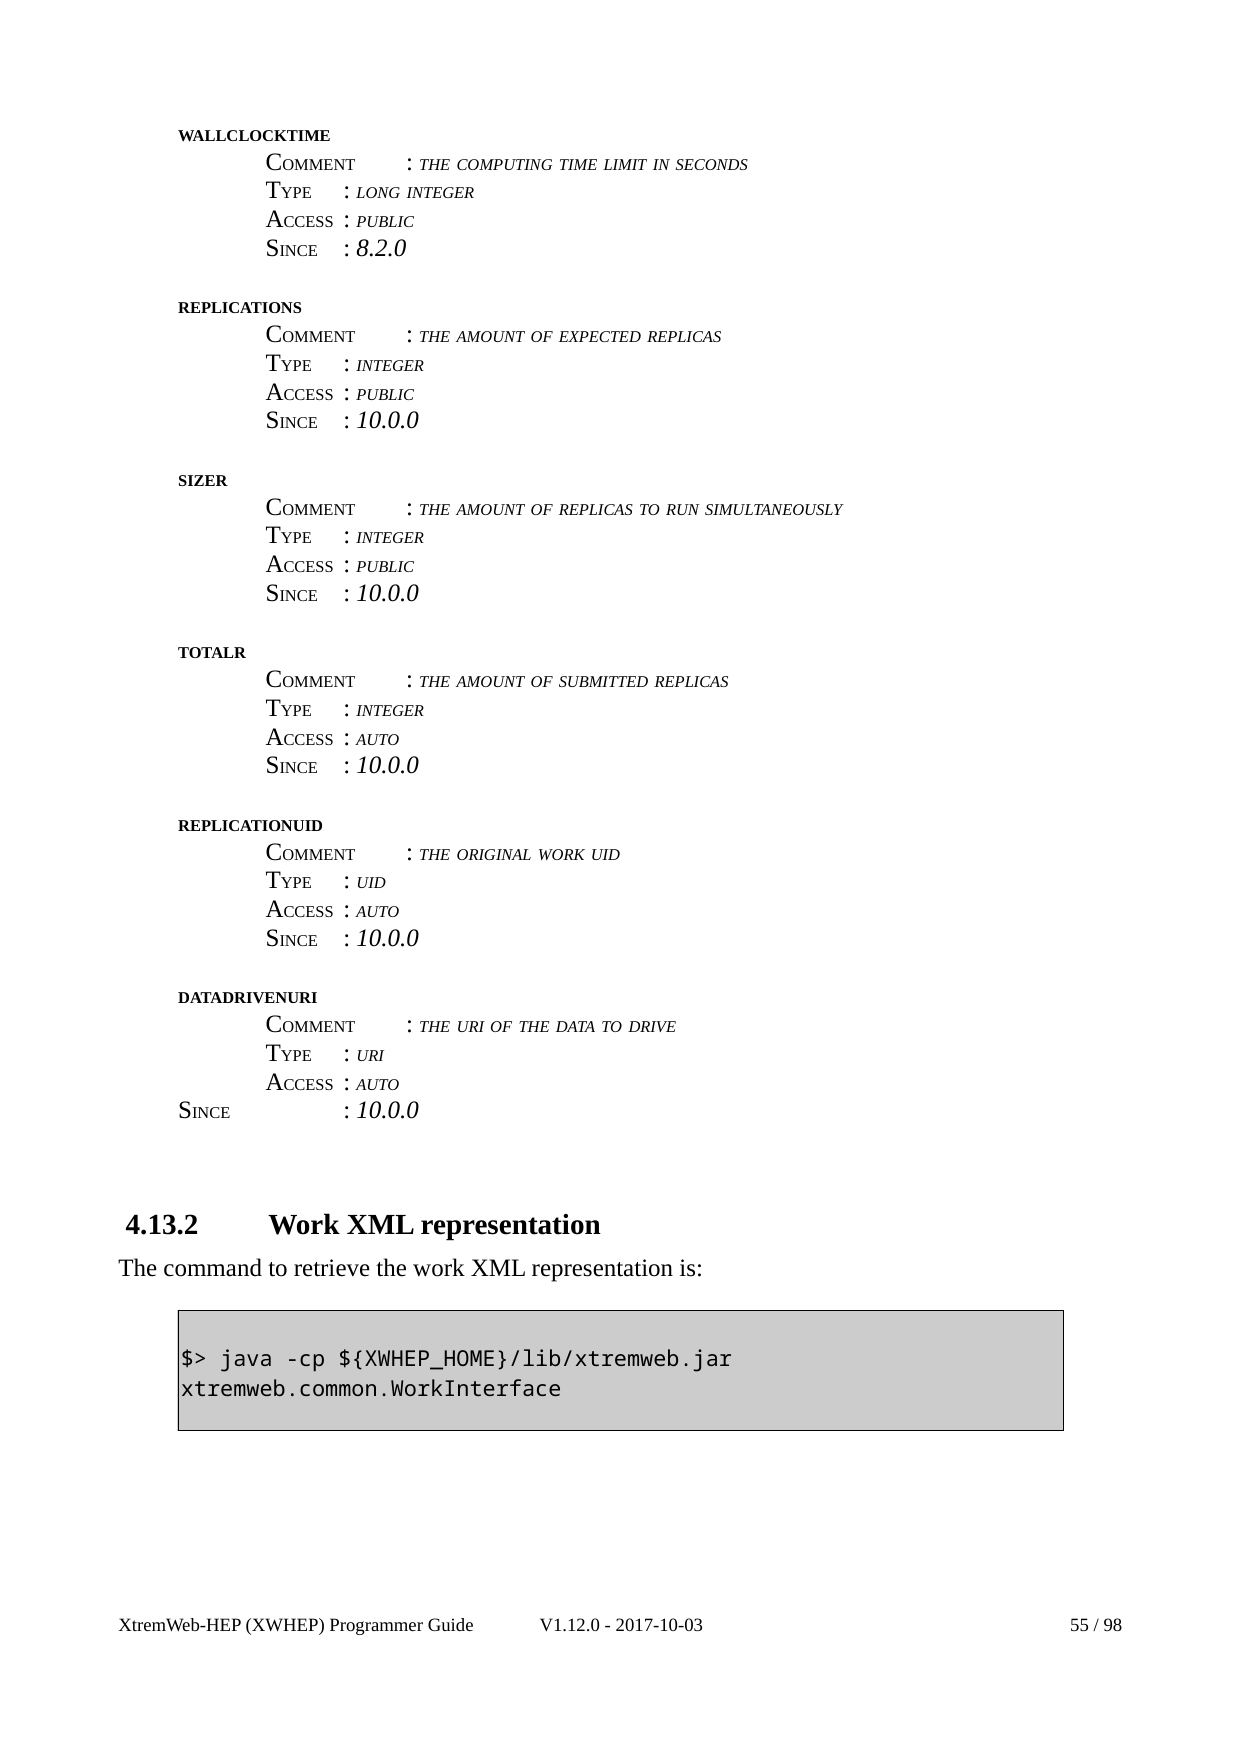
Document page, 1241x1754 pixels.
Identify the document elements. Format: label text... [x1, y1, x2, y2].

text datadrivenuri [178, 981, 1122, 1009]
text Type : uid [265, 866, 1122, 894]
text Access : public [265, 204, 1122, 233]
text Access : auto [265, 722, 1122, 751]
text Since : 10.0.0 [178, 1096, 1122, 1124]
text replicationuid [178, 808, 1122, 837]
text sizer [178, 463, 1122, 492]
text Access : auto [265, 1067, 1122, 1096]
text Since : 10.0.0 [265, 406, 1122, 434]
text Since : 10.0.0 [265, 578, 1122, 607]
text Since : 10.0.0 [265, 923, 1122, 952]
text Comment : the original work uid [265, 837, 1122, 866]
text replications [178, 291, 1122, 319]
text Comment : the amount of expected replicas [265, 319, 1122, 348]
text Since : 10.0.0 [265, 751, 1122, 779]
text Type : integer [265, 348, 1122, 377]
text Comment : the amount of replicas to run simultaneously [265, 492, 1122, 521]
text Type : long integer [265, 176, 1122, 204]
text Access : public [265, 549, 1122, 578]
text Since : 8.2.0 [265, 233, 1122, 262]
text Comment : the amount of submitted replicas [265, 664, 1122, 693]
text totalr [178, 636, 1122, 664]
text $> java -cp ${XWHEP_HOME}/lib/xtremweb.jar xtremweb.common.WorkInterface [179, 1340, 1063, 1400]
text Type : integer [265, 521, 1122, 549]
text wallclocktime [178, 118, 1122, 147]
text Comment : the uri of the data to drive [265, 1009, 1122, 1038]
text Type : uri [265, 1038, 1122, 1067]
text Type : integer [265, 693, 1122, 722]
text The command to retrieve the work XML representation is: [118, 1253, 1122, 1282]
text Access : auto [265, 894, 1122, 923]
text Comment : the computing time limit in seconds [265, 147, 1122, 176]
text Access : public [265, 377, 1122, 406]
subtitle Work XML representation [118, 1207, 1122, 1240]
